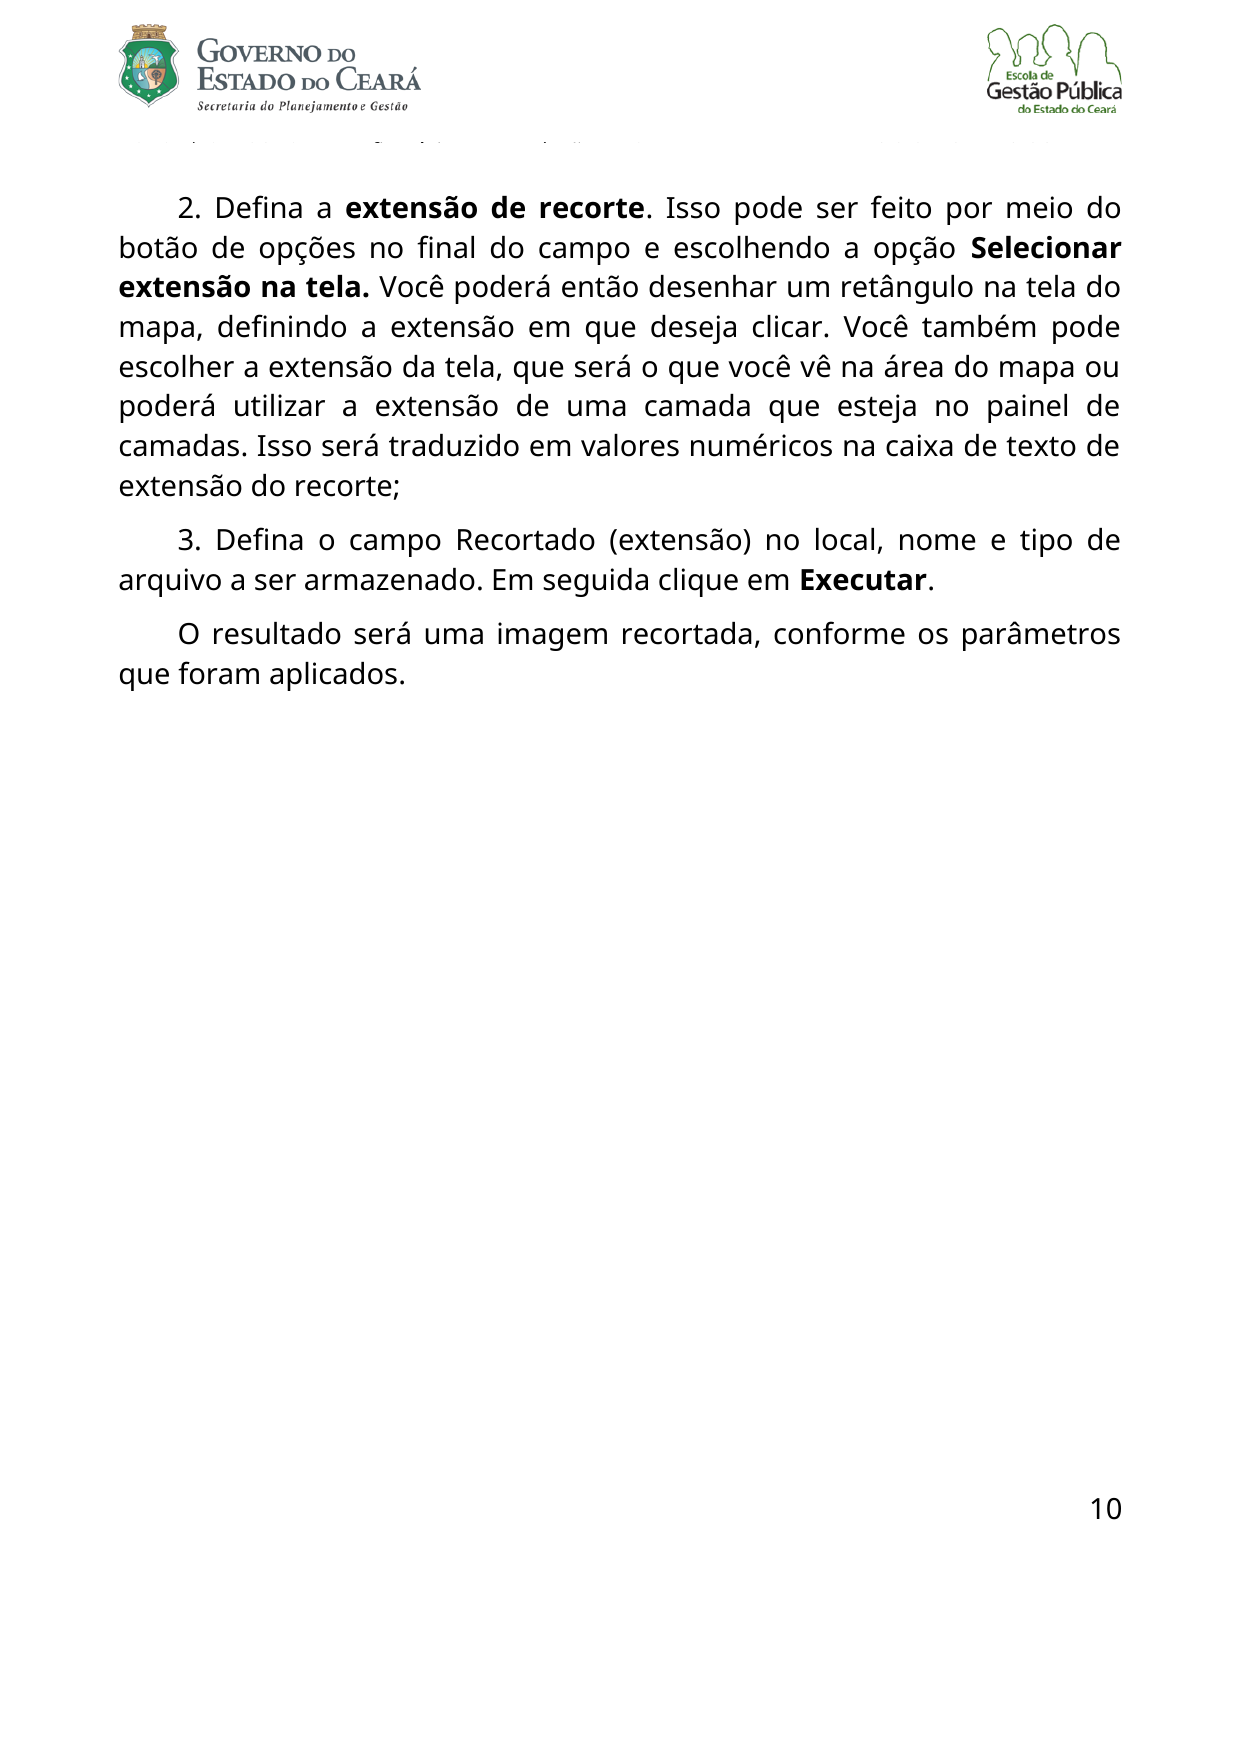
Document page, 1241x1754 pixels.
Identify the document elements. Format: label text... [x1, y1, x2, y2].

text 2. Defina a extensão de recorte. Isso pode ser feito por meio do botão de opções no final do campo e escolhendo a opção Selecionar extensão na tela. Você poderá então desenhar um retângulo na tela do mapa, definindo a extensão em que deseja clicar. Você também pode escolher a extensão da tela, que será o que você vê na área do mapa ou poderá utilizar a extensão de uma camada que esteja no painel de camadas. Isso será traduzido em valores numéricos na caixa de texto de extensão do recorte; [118, 187, 1122, 505]
text O resultado será uma imagem recortada, conforme os parâmetros que foram aplicados. [118, 613, 1122, 693]
picture [118, 24, 1122, 113]
text 3. Defina o campo Recortado (extensão) no local, nome e tipo de arquivo a ser armazenado. Em seguida clique em Executar. [118, 519, 1122, 599]
